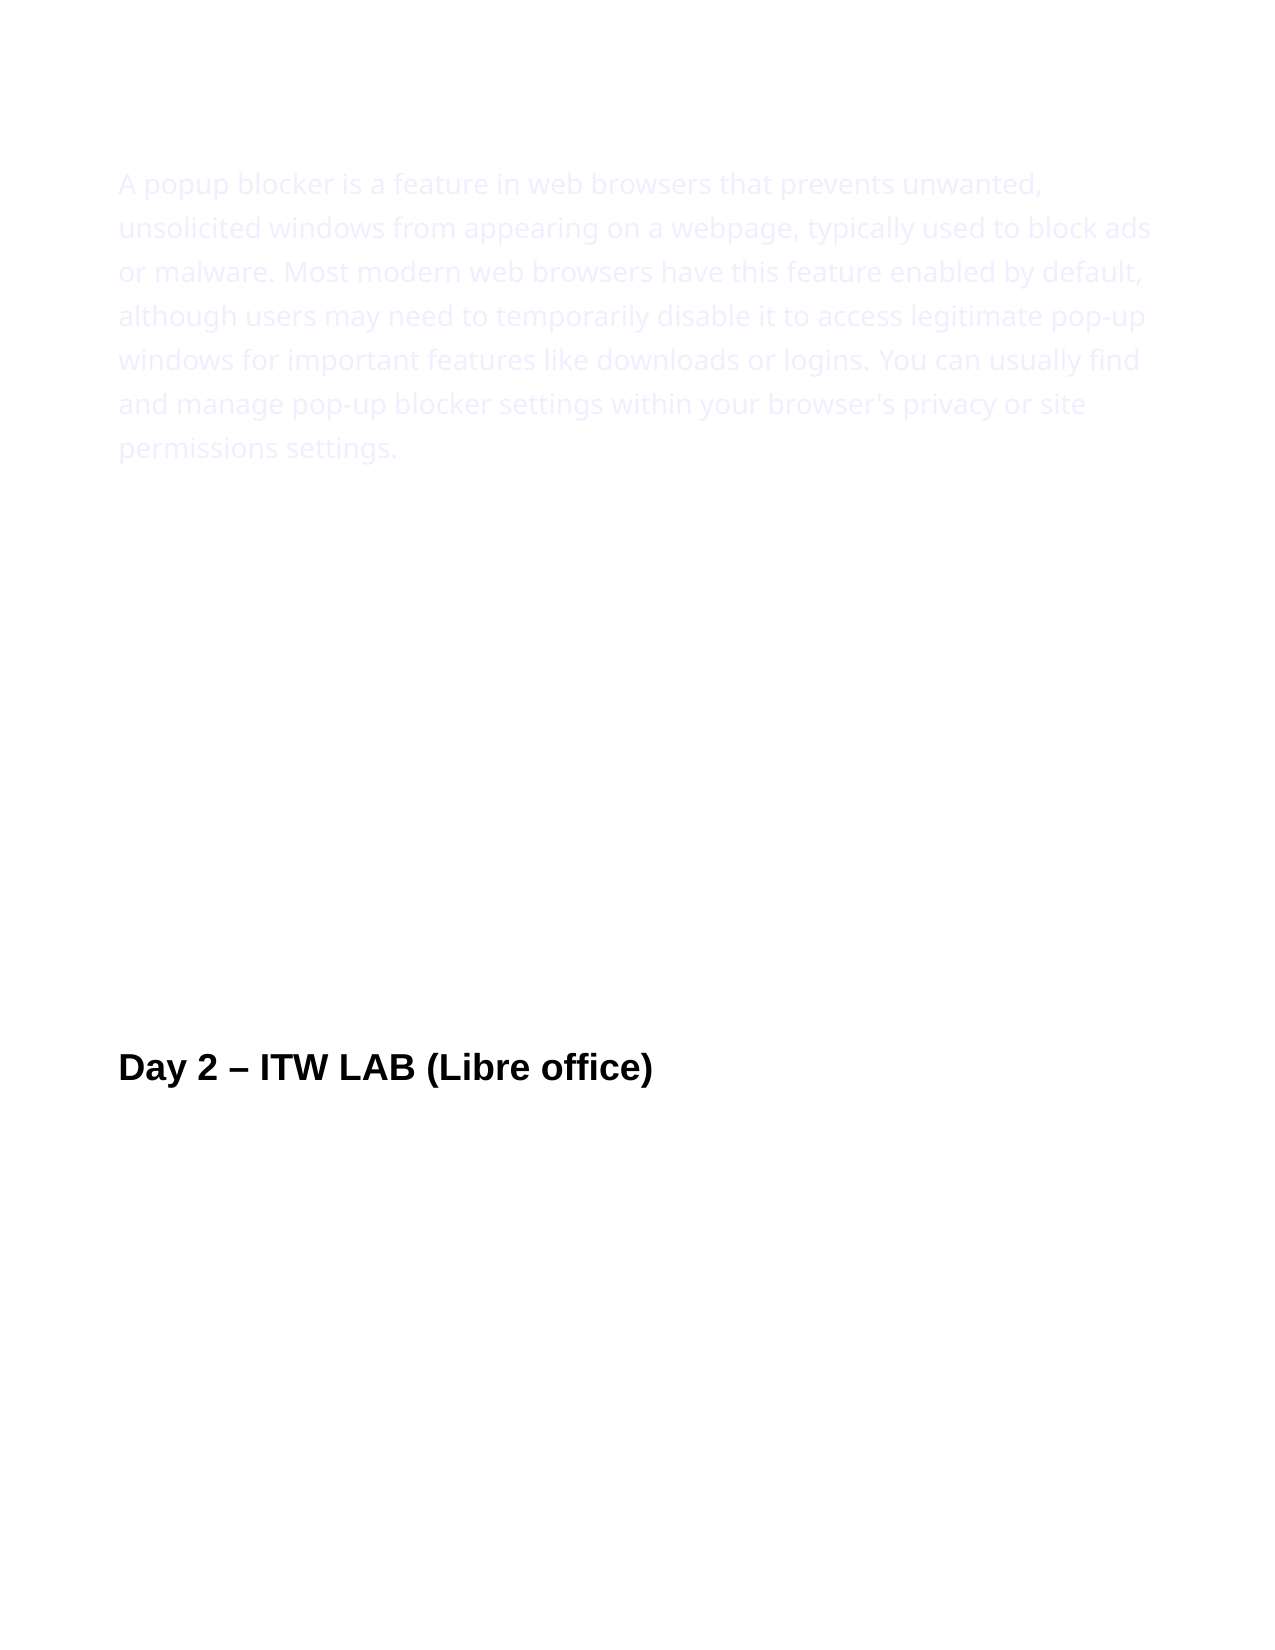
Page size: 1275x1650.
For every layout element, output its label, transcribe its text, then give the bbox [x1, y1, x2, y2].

text A popup blocker is a feature in web browsers that prevents unwanted, unsolicited windows from appearing on a webpage, typically used to block ads or malware. Most modern web browsers have this feature enabled by default, although users may need to temporarily disable it to access legitimate pop-up windows for important features like downloads or logins. You can usually find and manage pop-up blocker settings within your browser's privacy or site permissions settings. [118, 164, 1157, 467]
subtitle Day 2 – ITW LAB (Libre office) [118, 1045, 1157, 1088]
